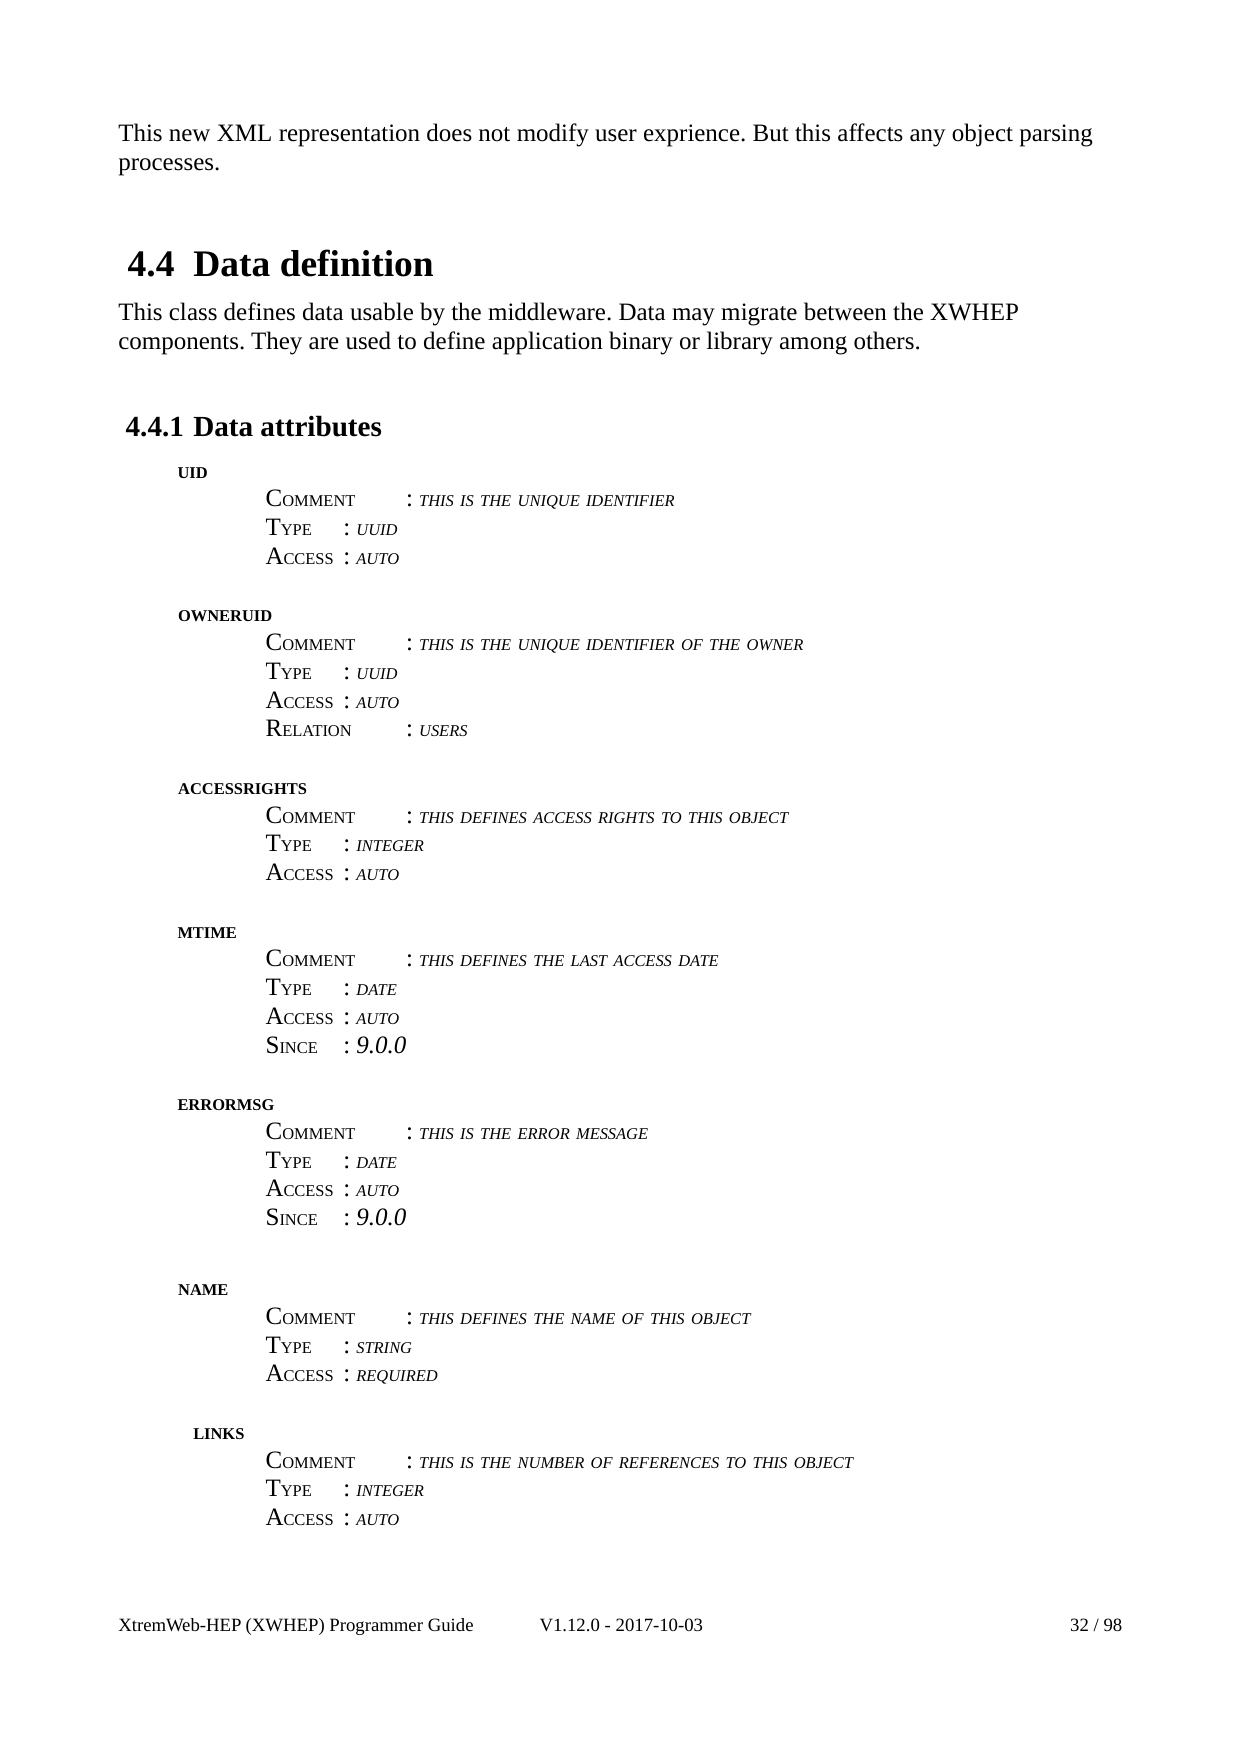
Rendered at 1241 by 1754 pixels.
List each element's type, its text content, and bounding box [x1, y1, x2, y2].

text mtime [177, 915, 1122, 943]
text Access : required [265, 1358, 1122, 1387]
text Type : integer [265, 828, 1122, 857]
text Access : auto [265, 685, 1122, 713]
text Since : 9.0.0 [265, 1202, 1122, 1231]
text Comment : this is the unique identifier [265, 483, 1122, 512]
text Comment : this defines the last access date [265, 943, 1122, 972]
subtitle Data attributes [118, 409, 1122, 442]
text Comment : this defines the name of this object [265, 1301, 1122, 1330]
text owneruid [178, 598, 1122, 627]
text name [178, 1272, 1122, 1301]
text Relation : users [265, 713, 1122, 742]
text Comment : this is the number of references to this object [265, 1445, 1122, 1473]
text Type : uuid [265, 512, 1122, 541]
text Comment : this is the unique identifier of the owner [265, 627, 1122, 656]
text accessrights [178, 771, 1122, 800]
text This new XML representation does not modify user exprience. But this affects any object parsing processes. [118, 118, 1122, 176]
text Type : integer [265, 1473, 1122, 1502]
text Since : 9.0.0 [265, 1030, 1122, 1058]
text Access : auto [265, 1502, 1122, 1531]
text Comment : this defines access rights to this object [265, 800, 1122, 828]
text Type : uuid [265, 656, 1122, 685]
text Access : auto [265, 541, 1122, 570]
text This class defines data usable by the middleware. Data may migrate between the XWHEP components. They are used to define application binary or library among others. [118, 297, 1122, 355]
text Access : auto [265, 857, 1122, 886]
text Type : string [265, 1330, 1122, 1358]
subtitle Data definition [118, 242, 1122, 285]
text uid [177, 455, 1122, 483]
text Comment : this is the error message [265, 1116, 1122, 1145]
text Type : date [265, 972, 1122, 1001]
text Type : date [265, 1145, 1122, 1173]
text Access : auto [265, 1001, 1122, 1030]
text links [118, 1416, 1122, 1445]
text Access : auto [265, 1173, 1122, 1202]
text errormsg [177, 1087, 1122, 1116]
